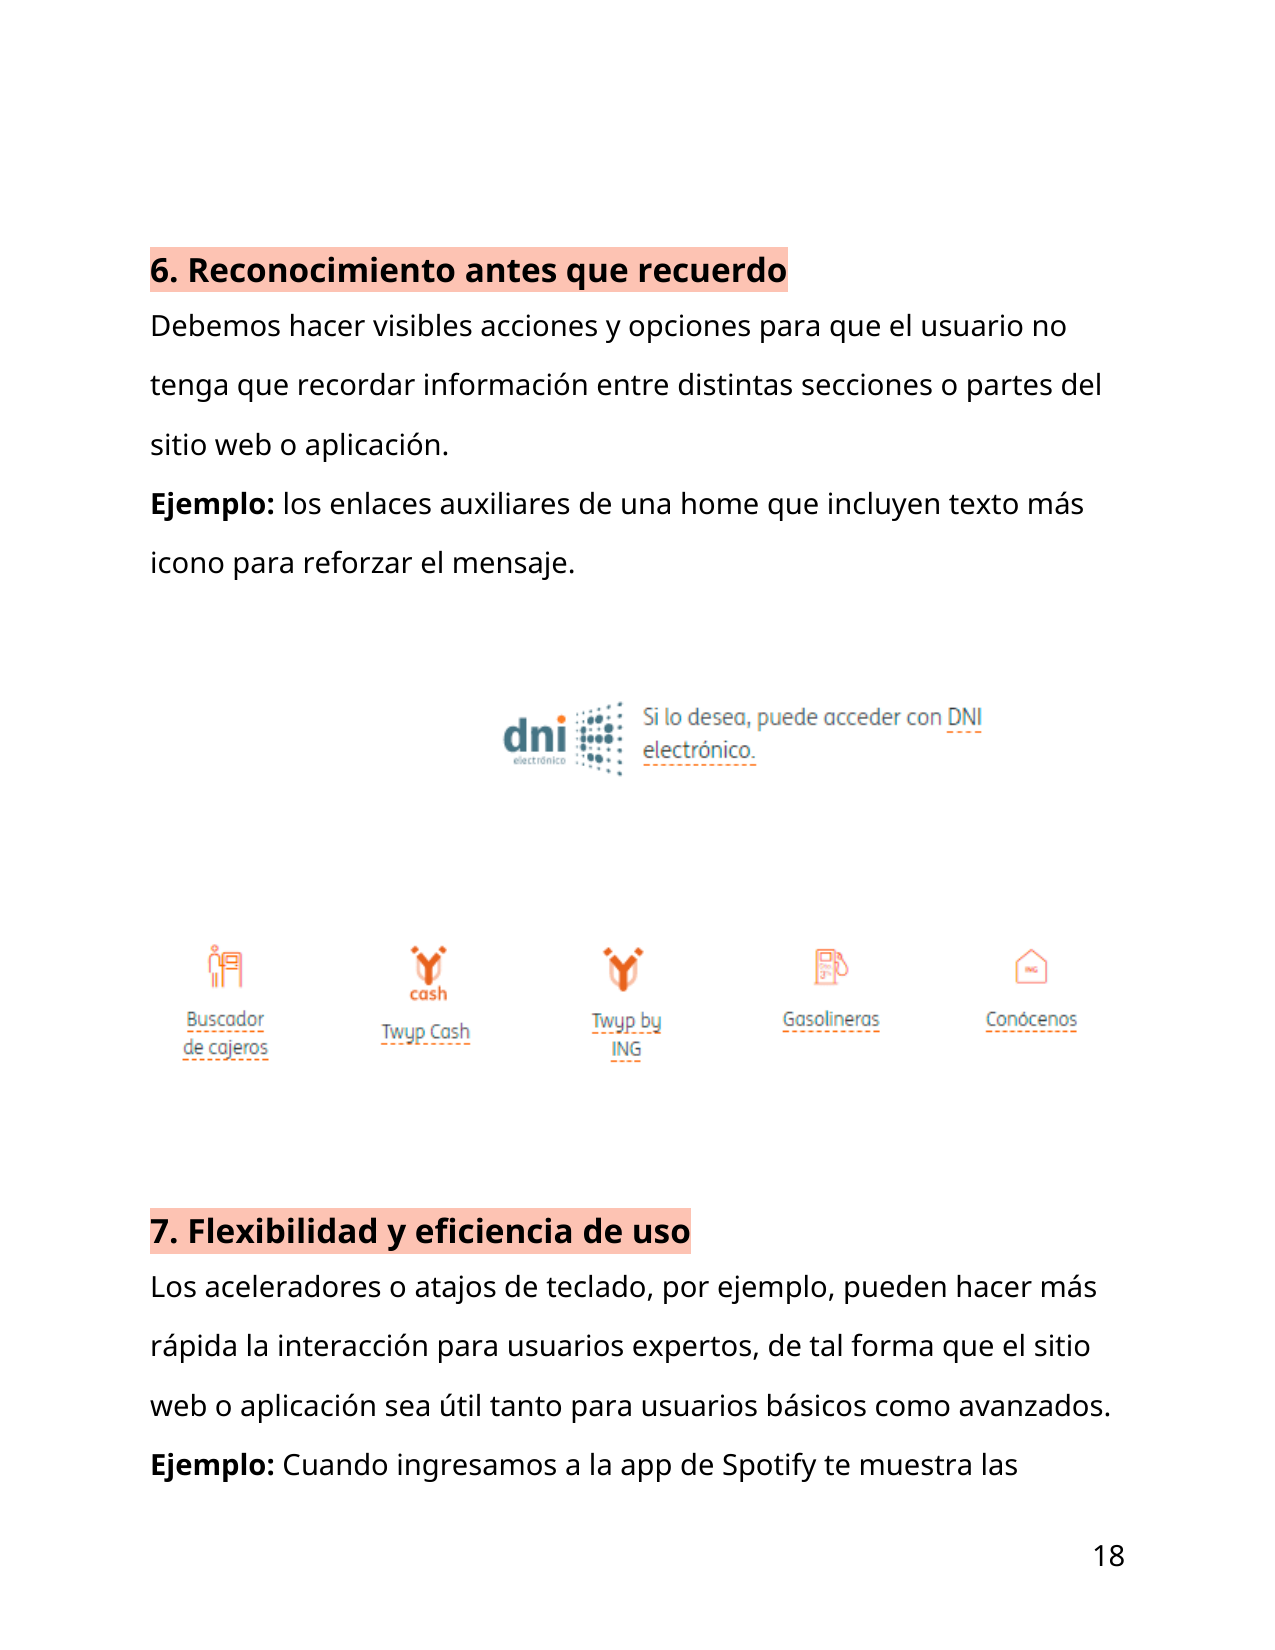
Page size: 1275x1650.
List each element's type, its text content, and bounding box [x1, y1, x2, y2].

text Los aceleradores o atajos de teclado, por ejemplo, pueden hacer más rápida la interacción para usuarios expertos, de tal forma que el sitio web o aplicación sea útil tanto para usuarios básicos como avanzados. [150, 1266, 1125, 1425]
subtitle 7. Flexibilidad y eficiencia de uso [691, 1208, 1125, 1254]
picture [150, 661, 1105, 1092]
text Debemos hacer visibles acciones y opciones para que el usuario no tenga que recordar información entre distintas secciones o partes del sitio web o aplicación. [150, 305, 1125, 463]
subtitle 6. Reconocimiento antes que recuerdo [788, 247, 1125, 292]
text Ejemplo: los enlaces auxiliares de una home que incluyen texto más icono para reforzar el mensaje. [150, 483, 1125, 582]
text Ejemplo: Cuando ingresamos a la app de Spotify te muestra las [150, 1444, 1125, 1484]
